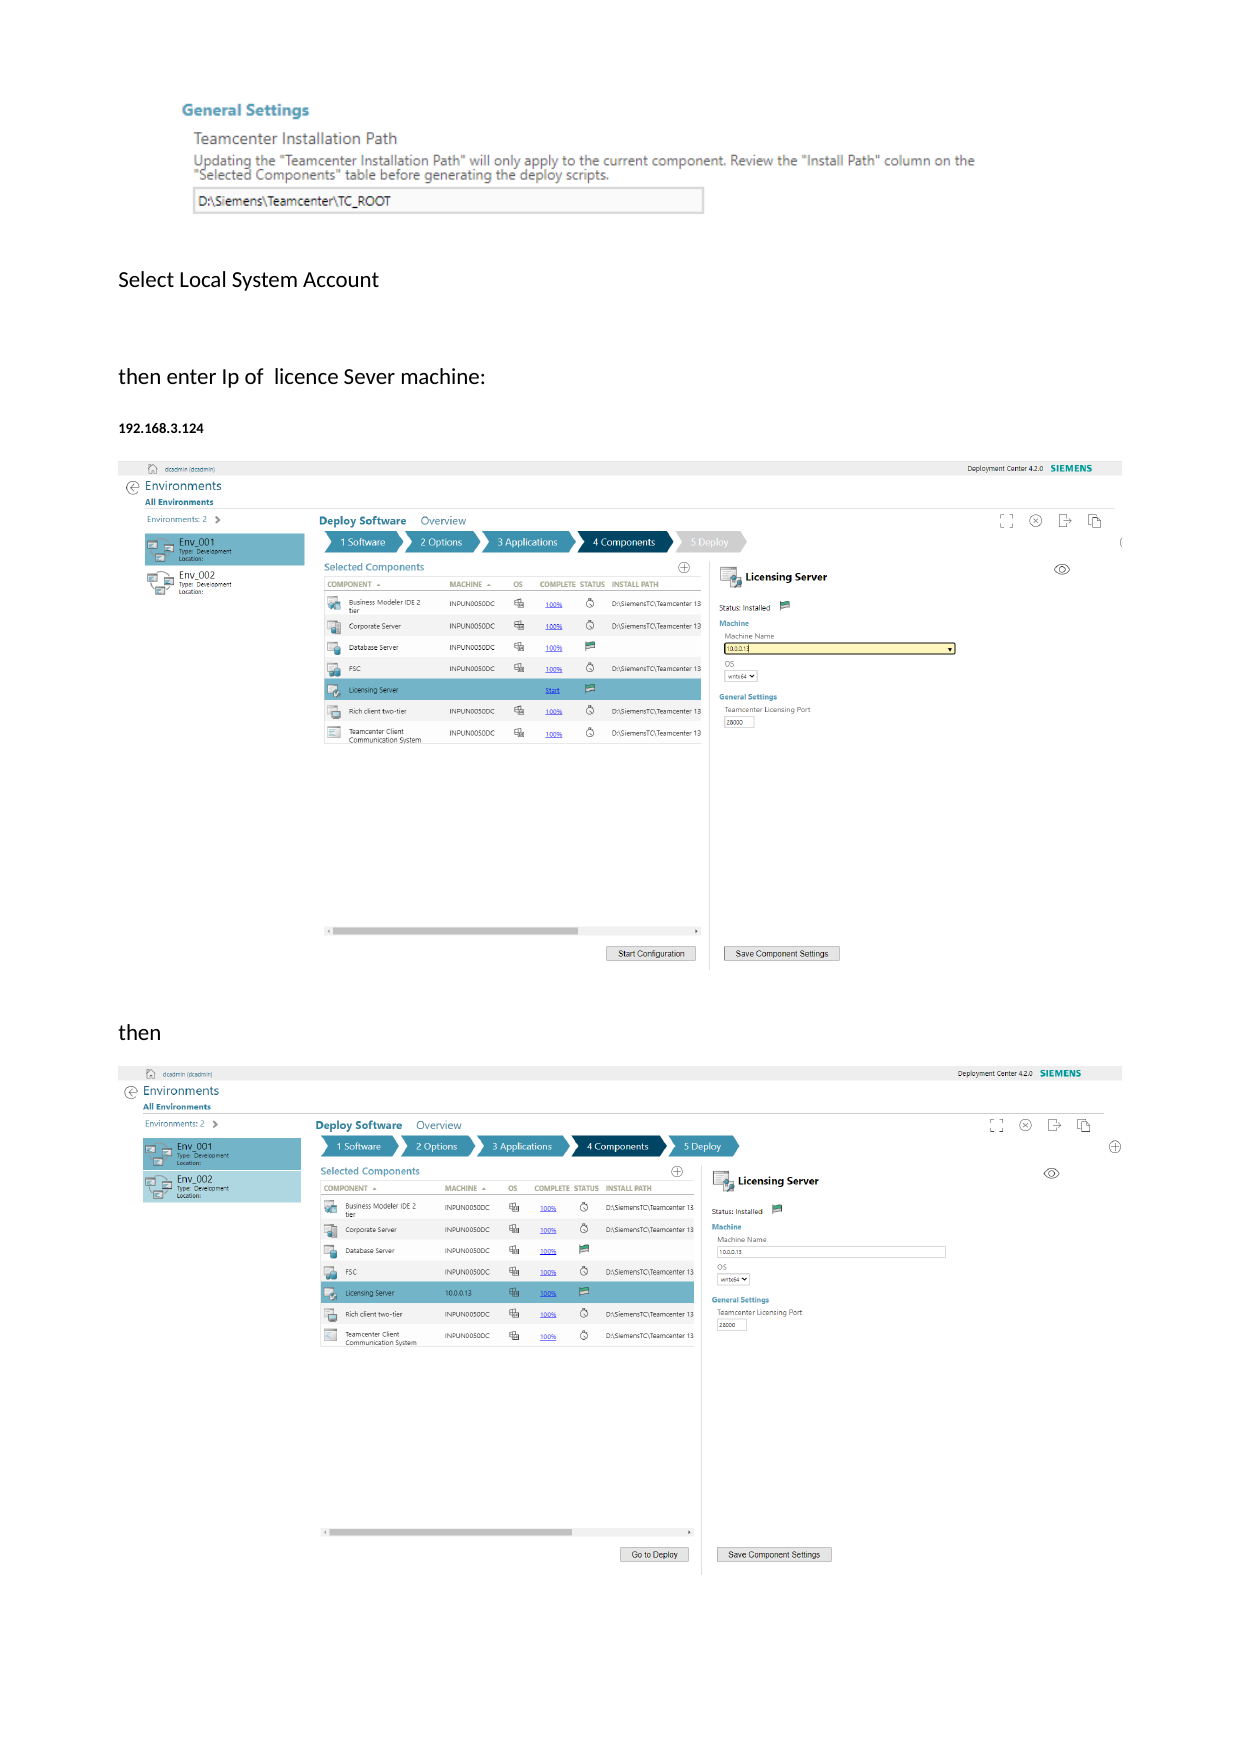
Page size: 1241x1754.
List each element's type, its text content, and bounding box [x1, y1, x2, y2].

text 192.168.3.124 [118, 411, 1122, 439]
text Select Local System Account [118, 265, 1122, 293]
picture [118, 1066, 1123, 1575]
text then [118, 1018, 1122, 1046]
picture [173, 98, 997, 220]
text then enter Ip of licence Sever machine: [118, 362, 1122, 390]
picture [118, 460, 1123, 970]
